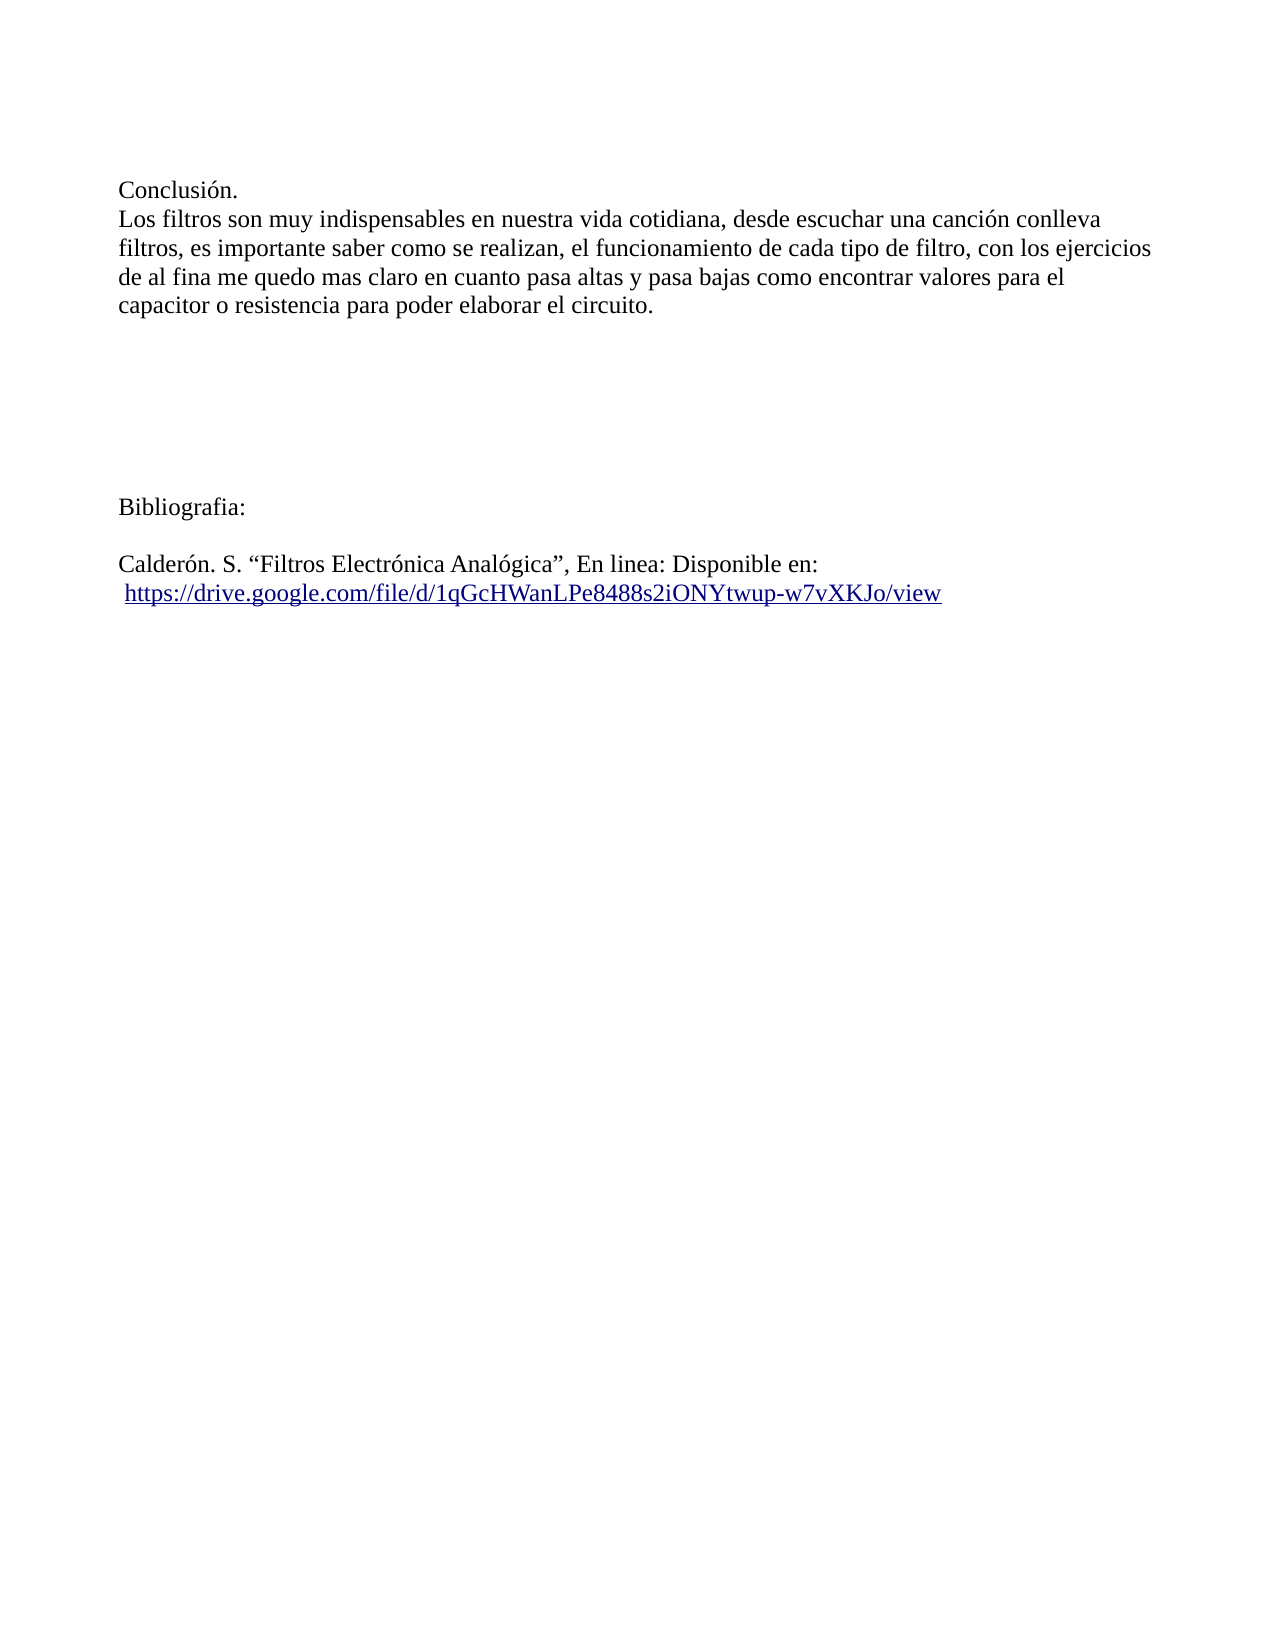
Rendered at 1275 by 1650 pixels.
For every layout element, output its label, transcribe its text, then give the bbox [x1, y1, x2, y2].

text Calderón. S. “Filtros Electrónica Analógica”, En linea: Disponible en: [118, 549, 1157, 578]
text Conclusión. [118, 176, 1157, 204]
text https://drive.google.com/file/d/1qGcHWanLPe8488s2iONYtwup-w7vXKJo/view [118, 578, 1157, 607]
text Los filtros son muy indispensables en nuestra vida cotidiana, desde escuchar una canción conlleva filtros, es importante saber como se realizan, el funcionamiento de cada tipo de filtro, con los ejercicios de al fina me quedo mas claro en cuanto pasa altas y pasa bajas como encontrar valores para el capacitor o resistencia para poder elaborar el circuito. [118, 204, 1157, 319]
text Bibliografia: [118, 492, 1157, 521]
